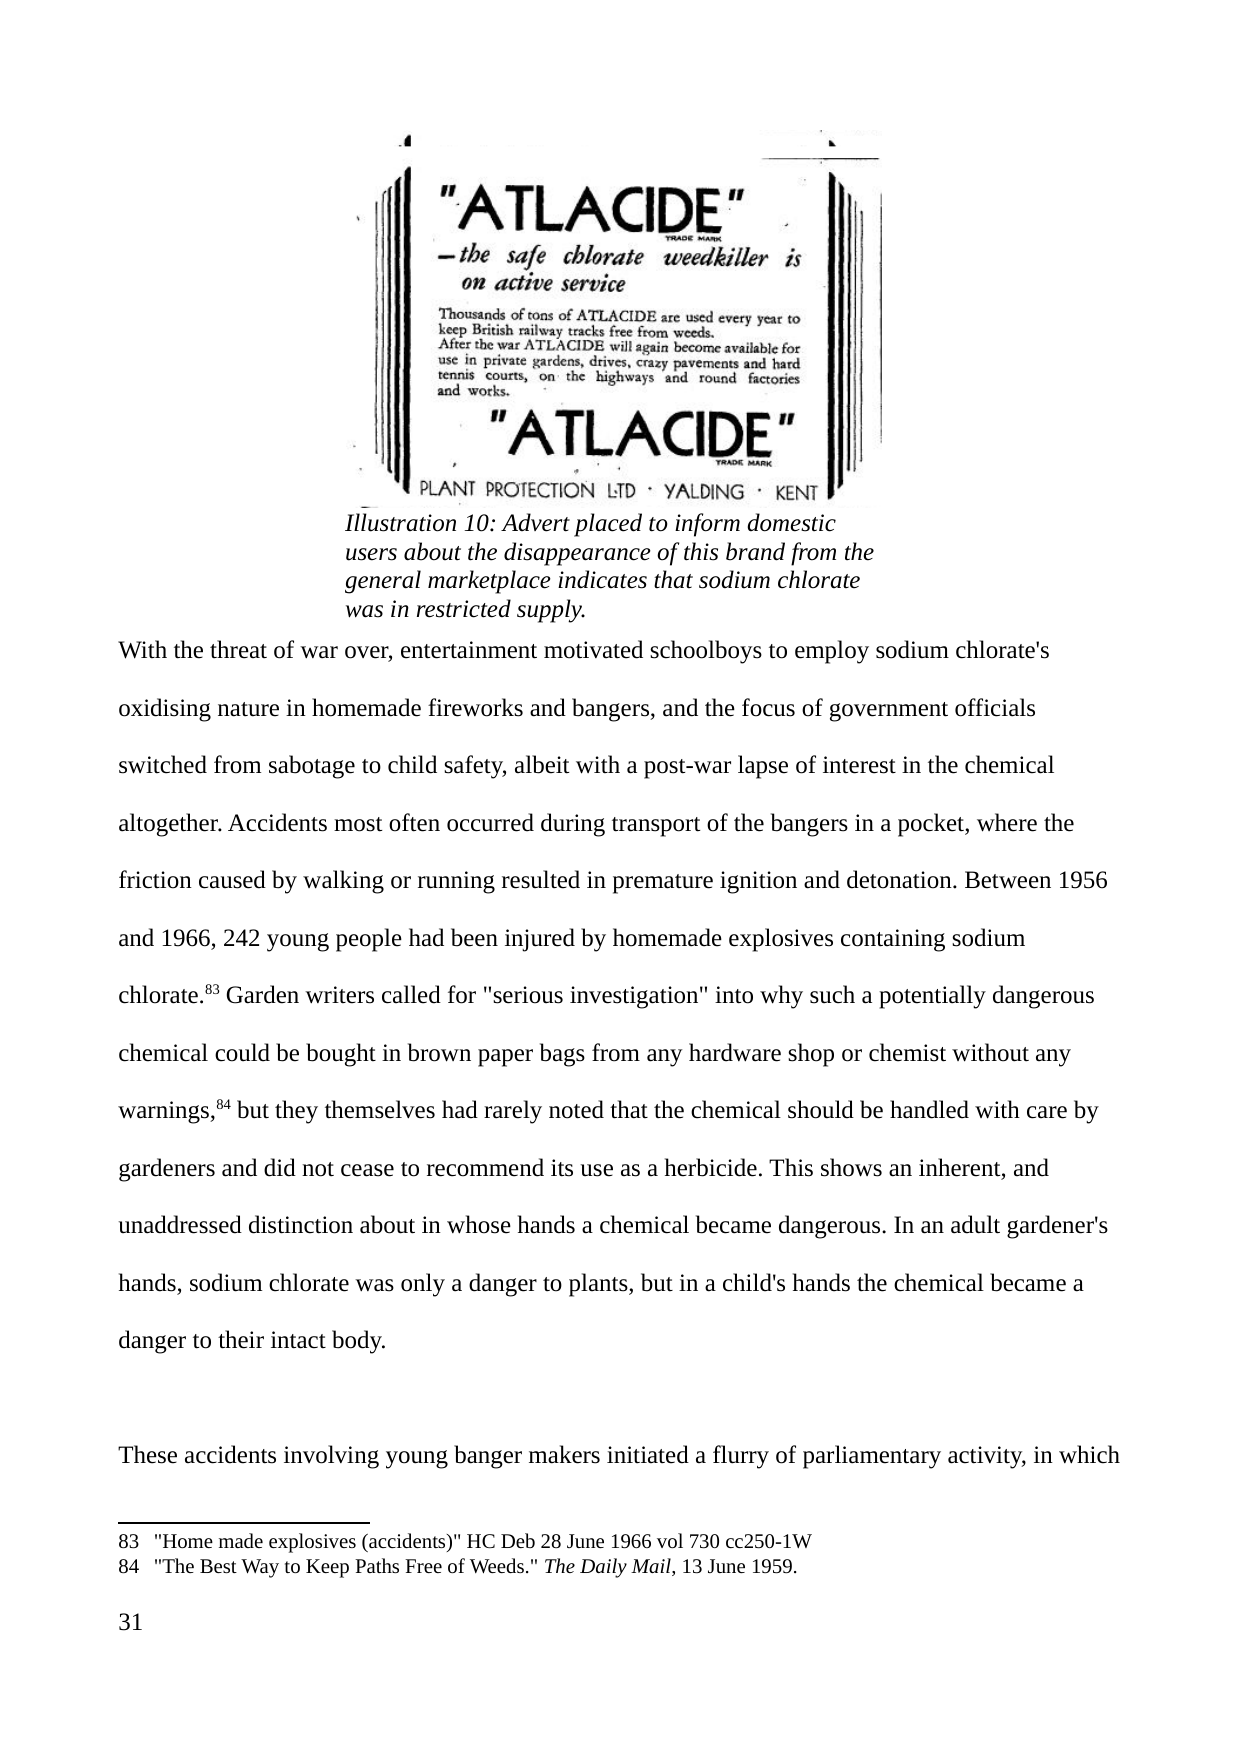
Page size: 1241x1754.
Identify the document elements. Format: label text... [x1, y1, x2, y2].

text "The Best Way to Keep Paths Free of Weeds." The Daily Mail, 13 June 1959. [118, 1553, 1122, 1578]
picture [344, 130, 896, 508]
text Illustration 10: Advert placed to inform domestic users about the disappearance of this brand from the general marketplace indicates that sodium chlorate was in restricted supply. [345, 508, 896, 623]
text "Home made explosives (accidents)" HC Deb 28 June 1966 vol 730 cc250-1W [118, 1529, 1122, 1553]
text These accidents involving young banger makers initiated a flurry of parliamentary activity, in which [118, 1441, 1122, 1469]
text With the threat of war over, entertainment motivated schoolboys to employ sodium chlorate's oxidising nature in homemade fireworks and bangers, and the focus of government officials switched from sabotage to child safety, albeit with a post-war lapse of interest in the chemical altogether. Accidents most often occurred during transport of the bangers in a pocket, where the friction caused by walking or running resulted in premature ignition and detonation. Between 1956 and 1966, 242 young people had been injured by homemade explosives containing sodium chlorate. Garden writers called for "serious investigation" into why such a potentially dangerous chemical could be bought in brown paper bags from any hardware shop or chemist without any warnings, but they themselves had rarely noted that the chemical should be handled with care by gardeners and did not cease to recommend its use as a herbicide. This shows an inherent, and unaddressed distinction about in whose hands a chemical became dangerous. In an adult gardener's hands, sodium chlorate was only a danger to plants, but in a child's hands the chemical became a danger to their intact body. [118, 636, 1122, 1354]
